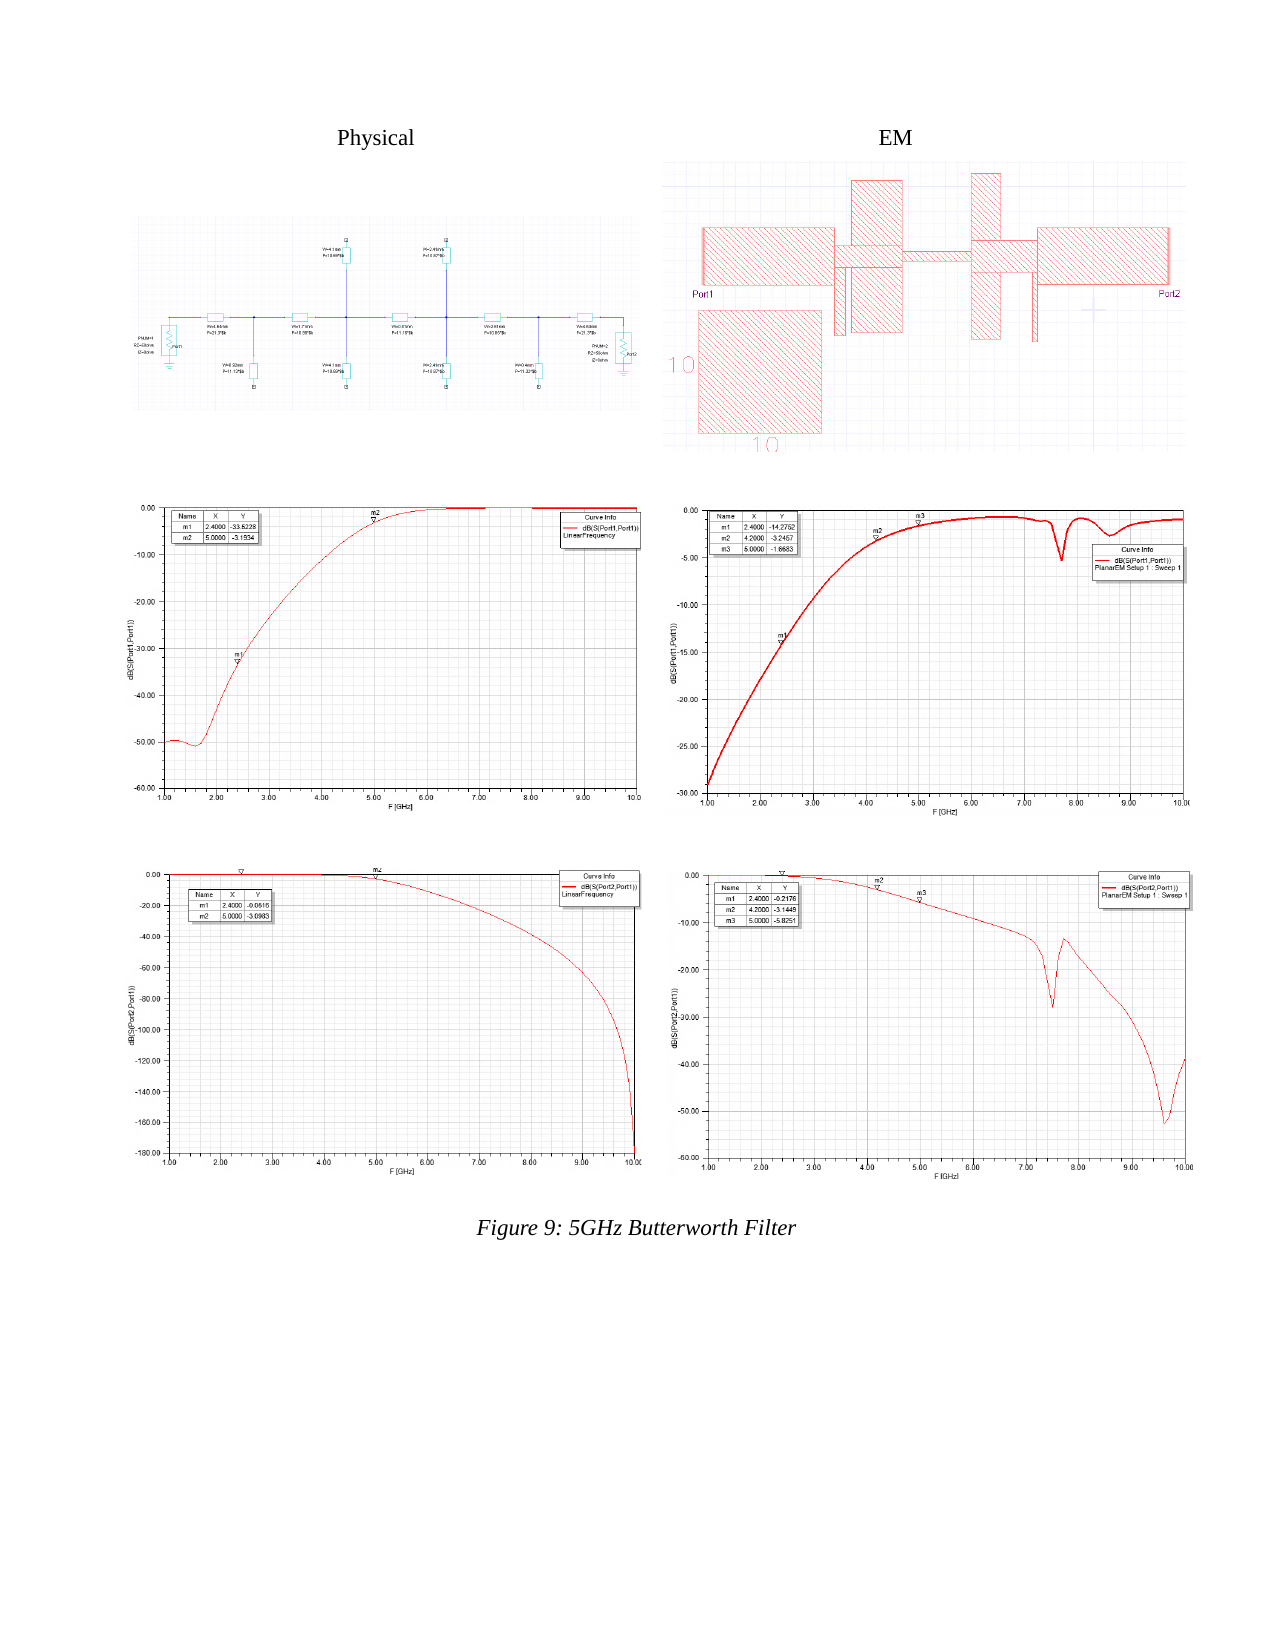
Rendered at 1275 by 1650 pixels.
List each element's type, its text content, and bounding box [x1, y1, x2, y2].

table_cell [634, 487, 1158, 851]
text Figure 9: 5GHz Butterworth Filter [118, 1215, 1157, 1240]
table_cell [119, 852, 633, 1213]
picture [664, 505, 1190, 817]
table_header Physical [119, 119, 633, 156]
table_header EM [634, 119, 1158, 156]
picture [662, 161, 1187, 452]
table_cell [119, 157, 633, 486]
table_cell [119, 487, 633, 851]
table_cell [634, 157, 1158, 486]
picture [131, 216, 640, 411]
picture [665, 871, 1193, 1179]
picture [123, 504, 641, 812]
table_cell [634, 852, 1158, 1213]
picture [123, 868, 642, 1177]
